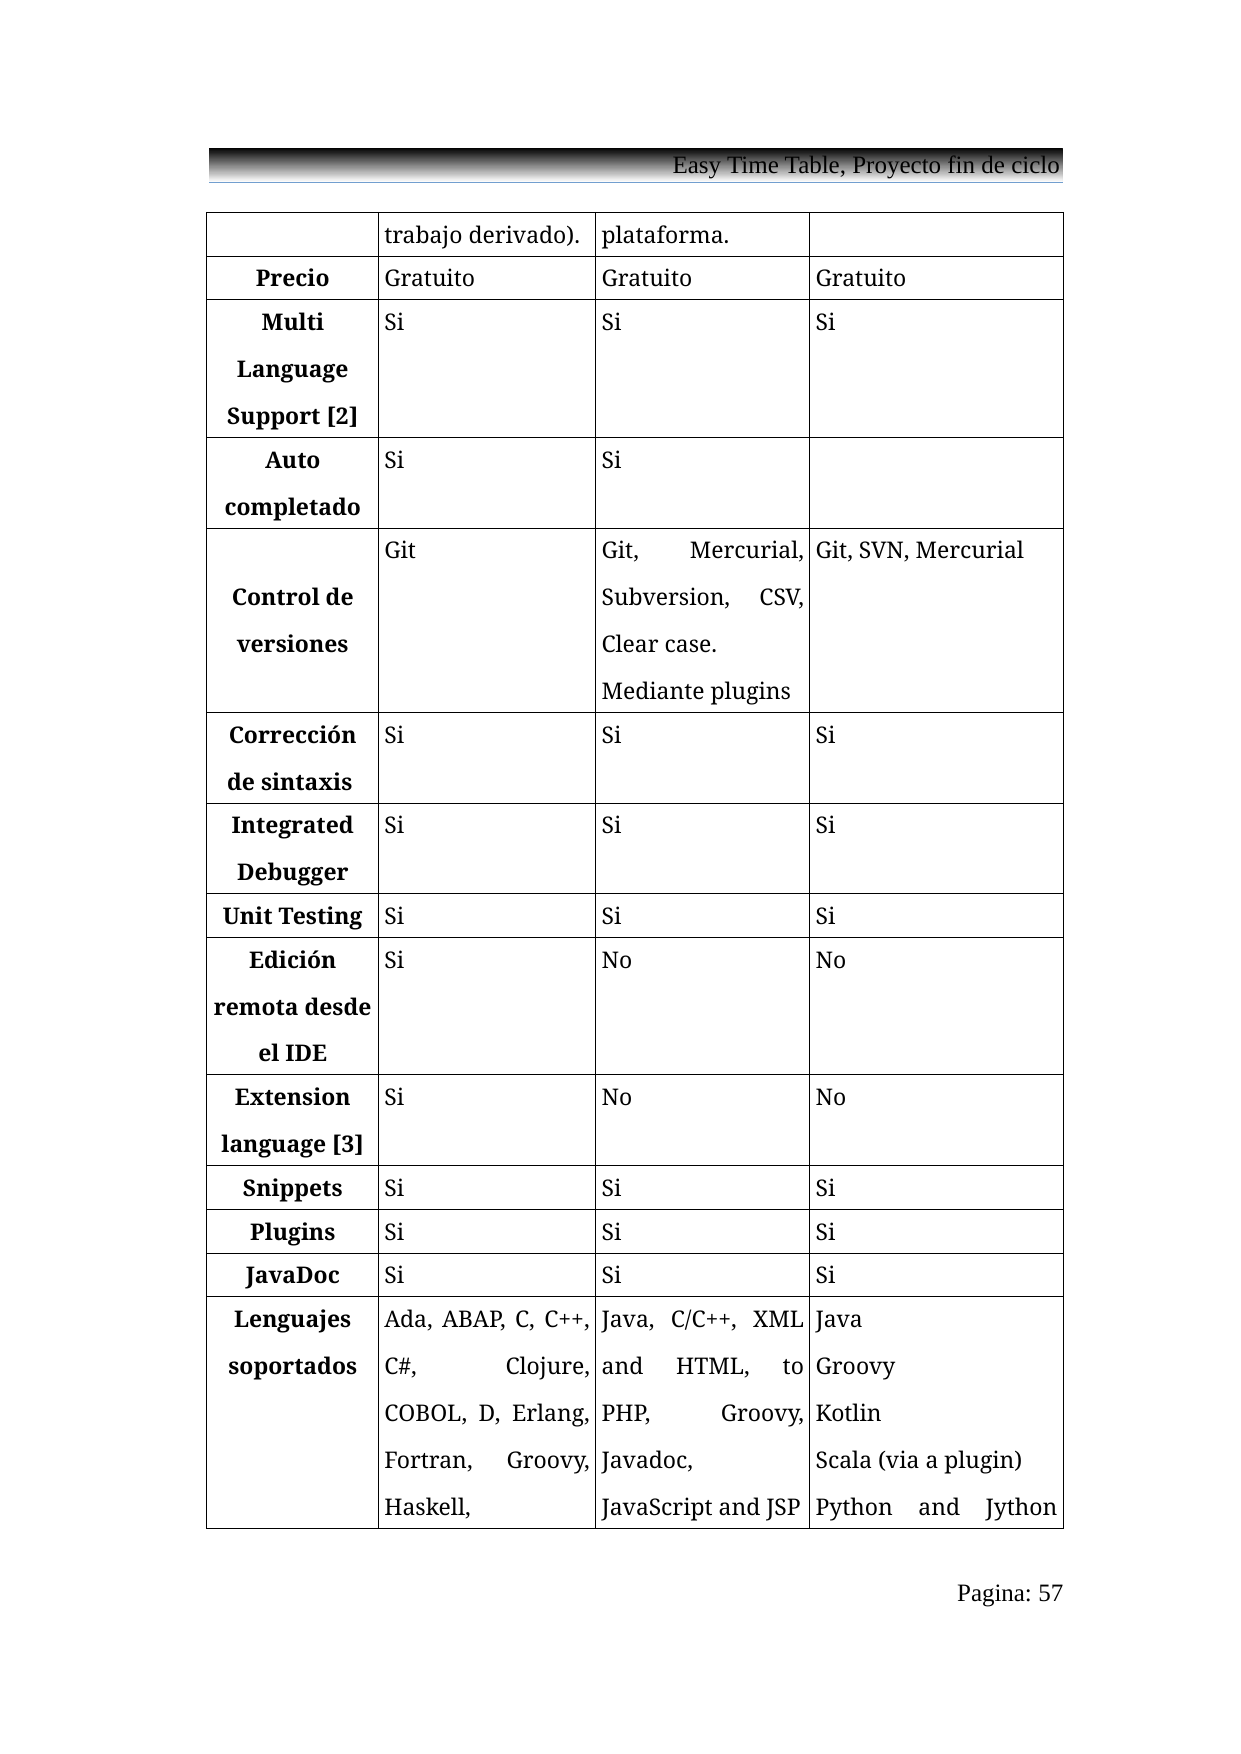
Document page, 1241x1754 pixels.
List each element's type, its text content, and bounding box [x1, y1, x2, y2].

table_cell Si [596, 1166, 809, 1209]
table_cell Git, SVN, Mercurial [810, 529, 1063, 712]
table_cell Si [379, 438, 595, 527]
table_cell plataforma. [596, 213, 809, 256]
table_cell Si [810, 1210, 1063, 1252]
table_cell Precio [207, 257, 378, 299]
table_cell Corrección de sintaxis [207, 713, 378, 802]
table_cell Si [379, 938, 595, 1074]
table_cell Si [810, 804, 1063, 893]
table_cell Si [810, 713, 1063, 802]
table_cell Si [379, 804, 595, 893]
table_cell Edición remota desde el IDE [207, 938, 378, 1074]
table_cell Unit Testing [207, 894, 378, 937]
table_cell Plugins [207, 1210, 378, 1252]
table_cell Si [379, 1210, 595, 1252]
table_cell Si [596, 804, 809, 893]
table_cell trabajo derivado). [379, 213, 595, 256]
table_cell Auto completado [207, 438, 378, 527]
table_cell Lenguajes soportados [207, 1297, 378, 1527]
table_cell Si [596, 1210, 809, 1252]
table_cell [207, 213, 378, 256]
table_cell Si [596, 438, 809, 527]
table_cell Ada, ABAP, C, C++, C#, Clojure, COBOL, D, Erlang, Fortran, Groovy, Haskell, [379, 1297, 595, 1527]
table_cell Integrated Debugger [207, 804, 378, 893]
table_cell Control de versiones [207, 529, 378, 712]
table_cell [810, 213, 1063, 256]
table_cell [810, 438, 1063, 527]
table_cell Gratuito [596, 257, 809, 299]
table_cell Java, C/C++, XML and HTML, to PHP, Groovy, Javadoc, JavaScript and JSP [596, 1297, 809, 1527]
table_cell Extension language [3] [207, 1075, 378, 1165]
table_cell Si [379, 894, 595, 937]
table_cell Gratuito [810, 257, 1063, 299]
table_cell Si [810, 1254, 1063, 1296]
table_cell No [596, 1075, 809, 1165]
table_cell Si [596, 894, 809, 937]
table_cell Si [810, 1166, 1063, 1209]
table_cell Si [379, 713, 595, 802]
table_cell No [596, 938, 809, 1074]
table_cell Si [596, 1254, 809, 1296]
table_cell Si [810, 894, 1063, 937]
table_cell Si [596, 713, 809, 802]
table_cell Java Groovy Kotlin Scala (via a plugin) Python and Jython [810, 1297, 1063, 1527]
table_cell Si [596, 300, 809, 437]
table_cell Git [379, 529, 595, 712]
table_cell Snippets [207, 1166, 378, 1209]
table_cell Si [379, 1166, 595, 1209]
table_cell Si [379, 1075, 595, 1165]
table_cell Si [379, 1254, 595, 1296]
table_cell Gratuito [379, 257, 595, 299]
table_cell JavaDoc [207, 1254, 378, 1296]
table_cell Si [379, 300, 595, 437]
table_cell Git, Mercurial, Subversion, CSV, Clear case. Mediante plugins [596, 529, 809, 712]
table_cell Si [810, 300, 1063, 437]
table_cell No [810, 1075, 1063, 1165]
table_cell Multi Language Support [2] [207, 300, 378, 437]
table_cell No [810, 938, 1063, 1074]
